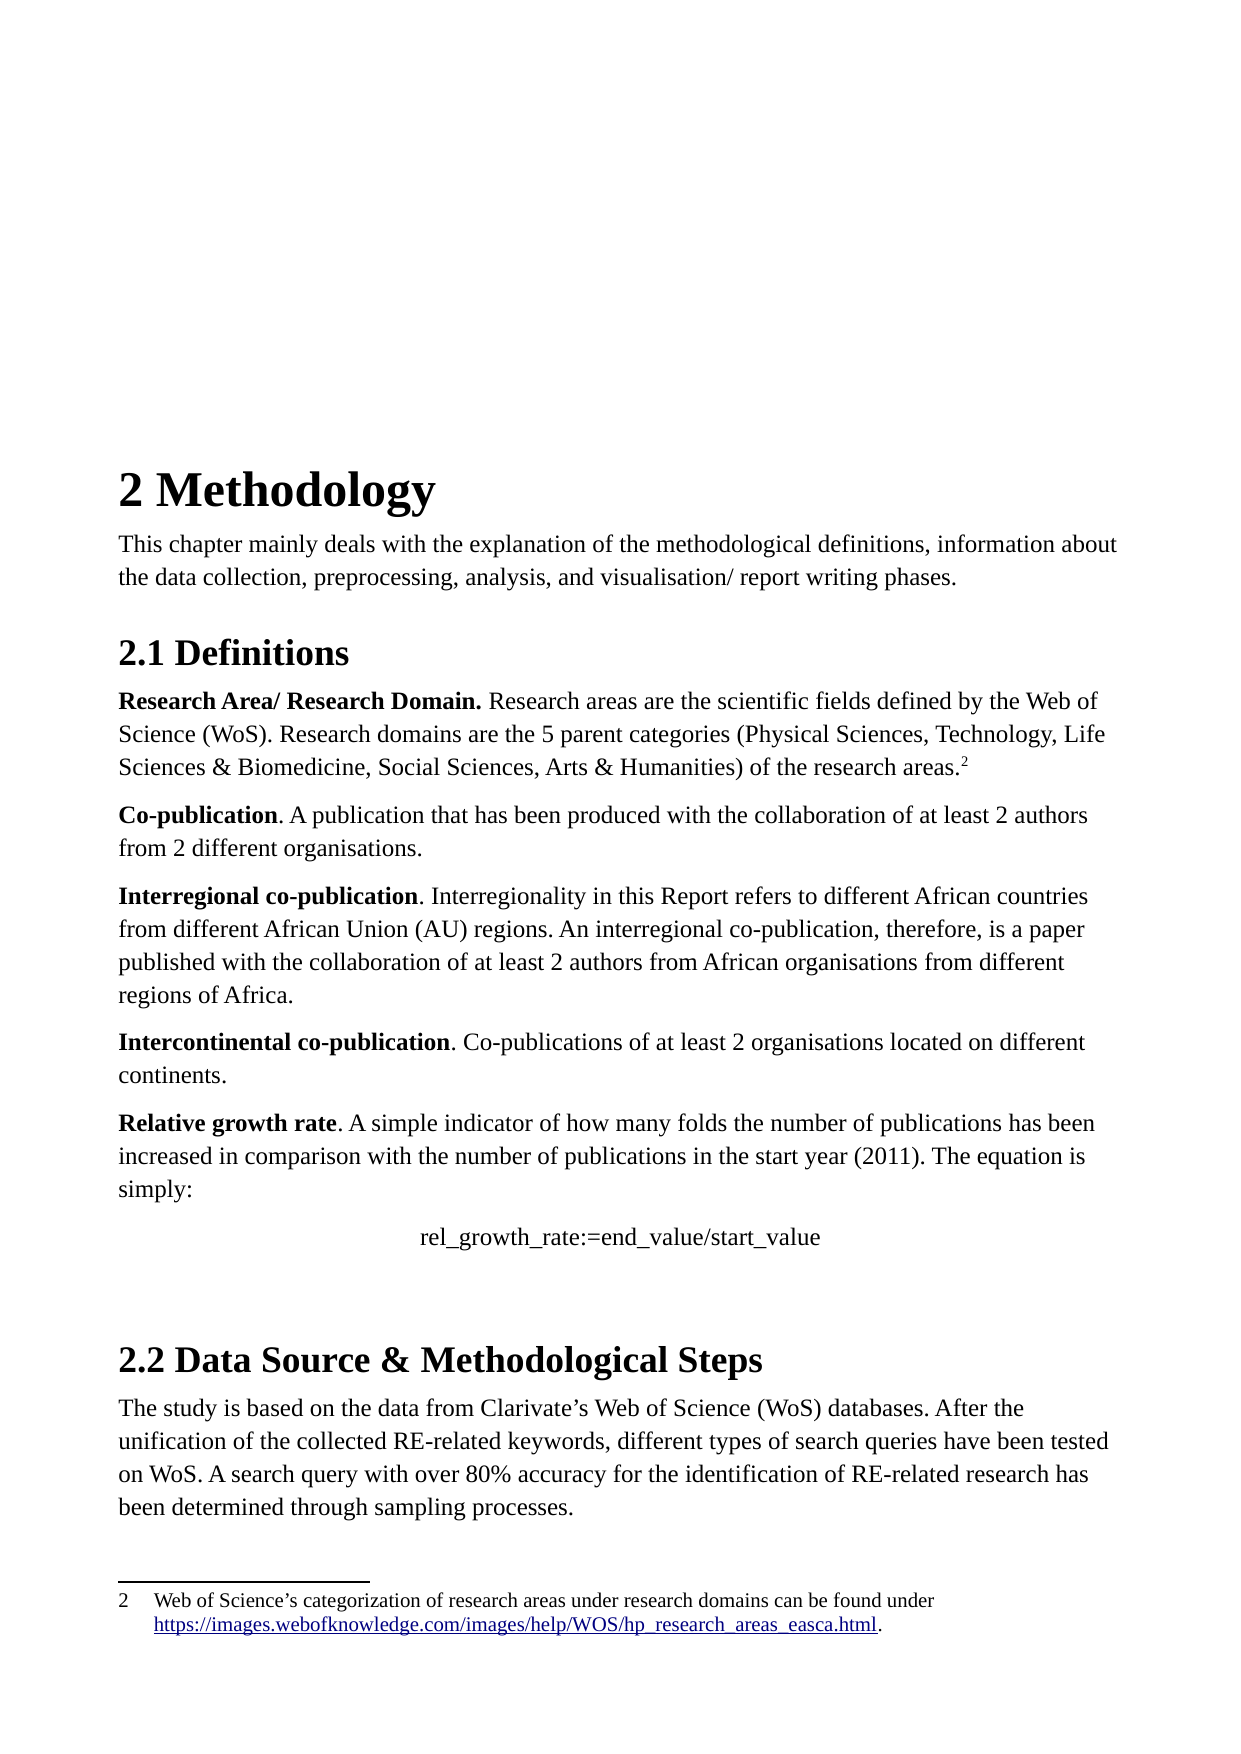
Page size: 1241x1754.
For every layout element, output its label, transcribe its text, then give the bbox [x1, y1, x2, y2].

text Interregional co-publication. Interregionality in this Report refers to different African countries from different African Union (AU) regions. An interregional co-publication, therefore, is a paper published with the collaboration of at least 2 authors from African organisations from different regions of Africa. [118, 881, 1122, 1008]
subtitle 2.2 Data Source & Methodological Steps [118, 1338, 1122, 1381]
text Relative growth rate. A simple indicator of how many folds the number of publications has been increased in comparison with the number of publications in the start year (2011). The equation is simply: [118, 1108, 1122, 1203]
text Web of Science’s categorization of research areas under research domains can be found under https://images.webofknowledge.com/images/help/WOS/hp_research_areas_easca.html. [118, 1588, 1122, 1636]
subtitle 2 Methodology [118, 459, 1122, 517]
text Co-publication. A publication that has been produced with the collaboration of at least 2 authors from 2 different organisations. [118, 800, 1122, 862]
subtitle 2.1 Definitions [118, 631, 1122, 674]
text This chapter mainly deals with the explanation of the methodological definitions, information about the data collection, preprocessing, analysis, and visualisation/ report writing phases. [118, 529, 1122, 591]
text Intercontinental co-publication. Co-publications of at least 2 organisations located on different continents. [118, 1027, 1122, 1089]
text The study is based on the data from Clarivate’s Web of Science (WoS) databases. After the unification of the collected RE-related keywords, different types of search queries have been tested on WoS. A search query with over 80% accuracy for the identification of RE-related research has been determined through sampling processes. [118, 1393, 1122, 1521]
text rel_growth_rate:=end_value/start_value [118, 1222, 1122, 1250]
text Research Area/ Research Domain. Research areas are the scientific fields defined by the Web of Science (WoS). Research domains are the 5 parent categories (Physical Sciences, Technology, Life Sciences & Biomedicine, Social Sciences, Arts & Humanities) of the research areas. [118, 686, 1122, 781]
